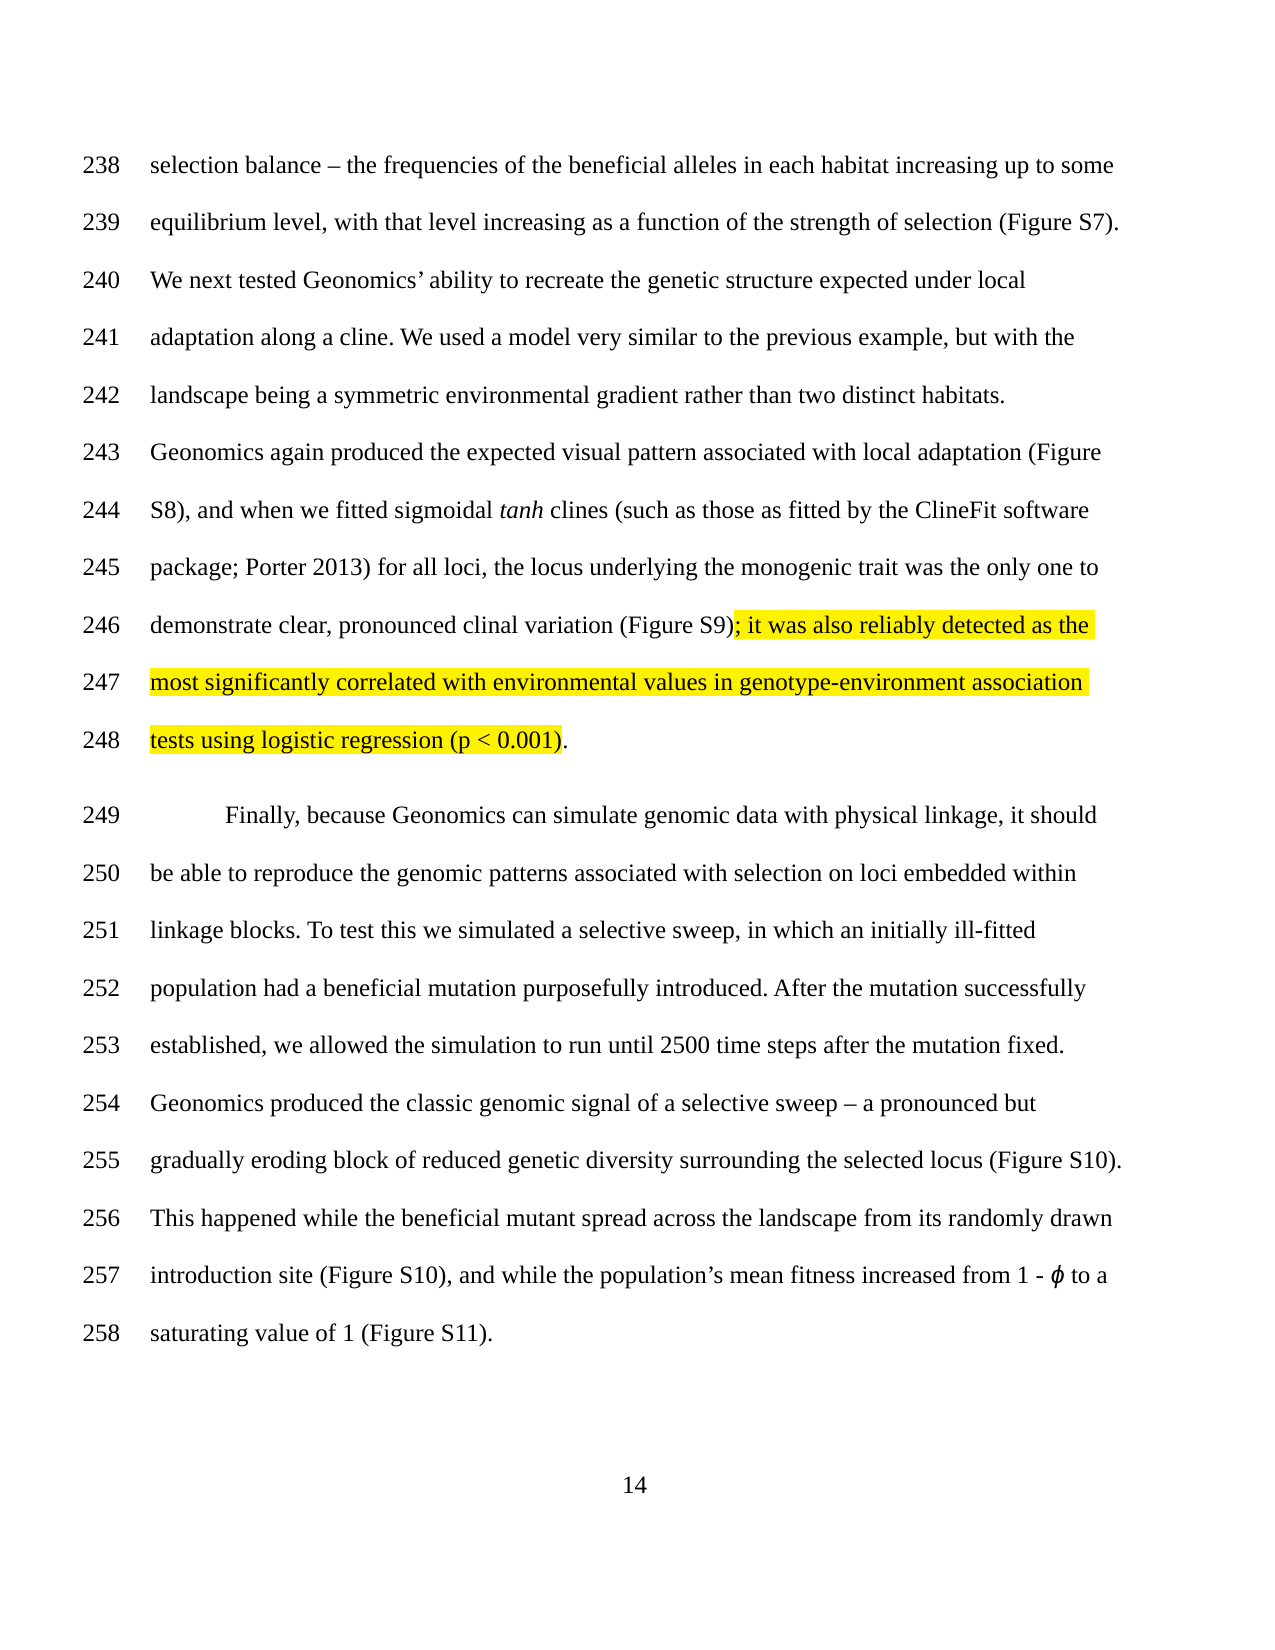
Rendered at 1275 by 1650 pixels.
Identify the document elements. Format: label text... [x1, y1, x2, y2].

text selection balance – the frequencies of the beneficial alleles in each habitat increasing up to some equilibrium level, with that level increasing as a function of the strength of selection (Figure S7). We next tested Geonomics’ ability to recreate the genetic structure expected under local adaptation along a cline. We used a model very similar to the previous example, but with the landscape being a symmetric environmental gradient rather than two distinct habitats. Geonomics again produced the expected visual pattern associated with local adaptation (Figure S8), and when we fitted sigmoidal tanh clines (such as those as fitted by the ClineFit software package; Porter 2013) for all loci, the locus underlying the monogenic trait was the only one to demonstrate clear, pronounced clinal variation (Figure S9); it was also reliably detected as the most significantly correlated with environmental values in genotype-environment association tests using logistic regression (p < 0.001). [150, 150, 1125, 754]
text Finally, because Geonomics can simulate genomic data with physical linkage, it should be able to reproduce the genomic patterns associated with selection on loci embedded within linkage blocks. To test this we simulated a selective sweep, in which an initially ill-fitted population had a beneficial mutation purposefully introduced. After the mutation successfully established, we allowed the simulation to run until 2500 time steps after the mutation fixed. Geonomics produced the classic genomic signal of a selective sweep – a pronounced but gradually eroding block of reduced genetic diversity surrounding the selected locus (Figure S10). This happened while the beneficial mutant spread across the landscape from its randomly drawn introduction site (Figure S10), and while the population’s mean fitness increased from 1 - ɸ to a saturating value of 1 (Figure S11). [150, 800, 1125, 1347]
